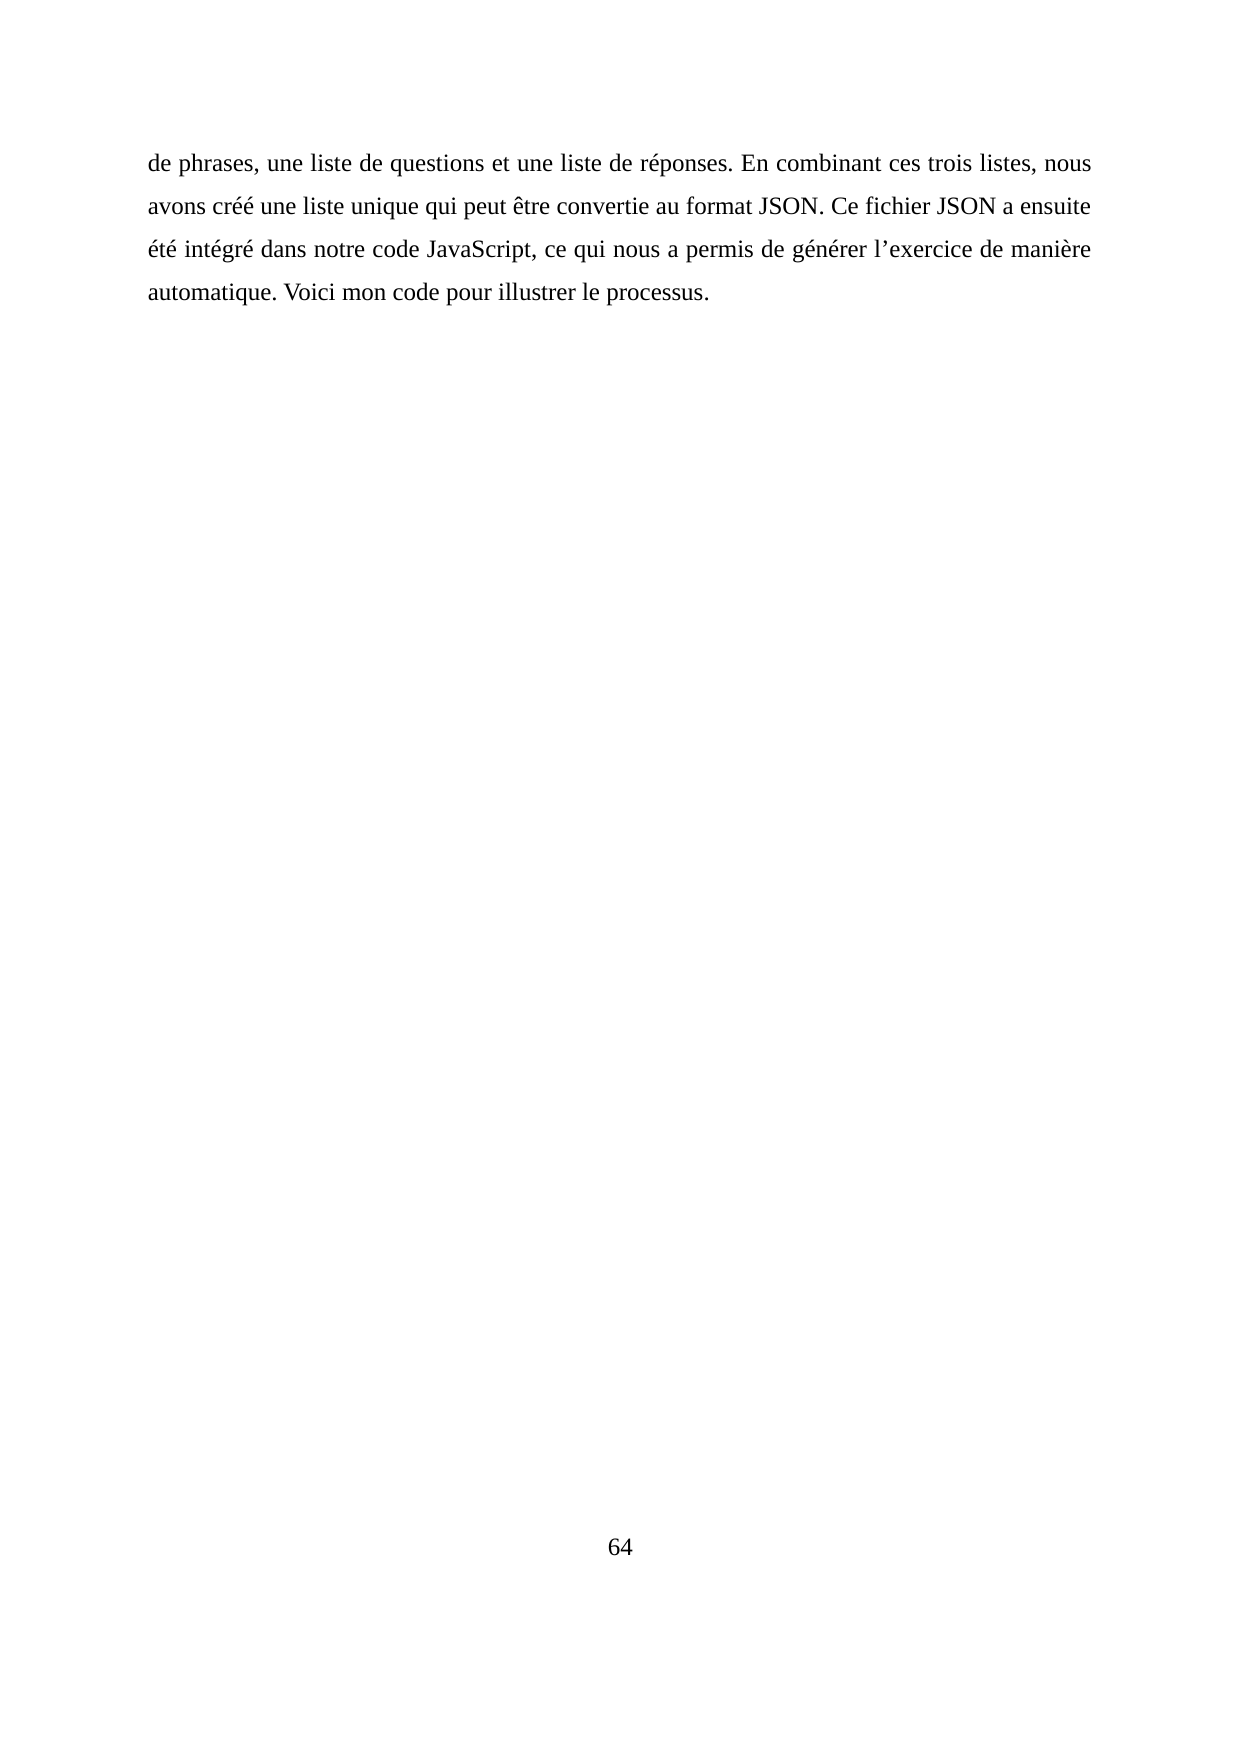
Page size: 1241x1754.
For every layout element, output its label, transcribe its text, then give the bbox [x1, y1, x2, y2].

text de phrases, une liste de questions et une liste de réponses. En combinant ces trois listes, nous avons créé une liste unique qui peut être convertie au format JSON. Ce fichier JSON a ensuite été intégré dans notre code JavaScript, ce qui nous a permis de générer l’exercice de manière automatique. Voici mon code pour illustrer le processus. [148, 148, 1092, 306]
